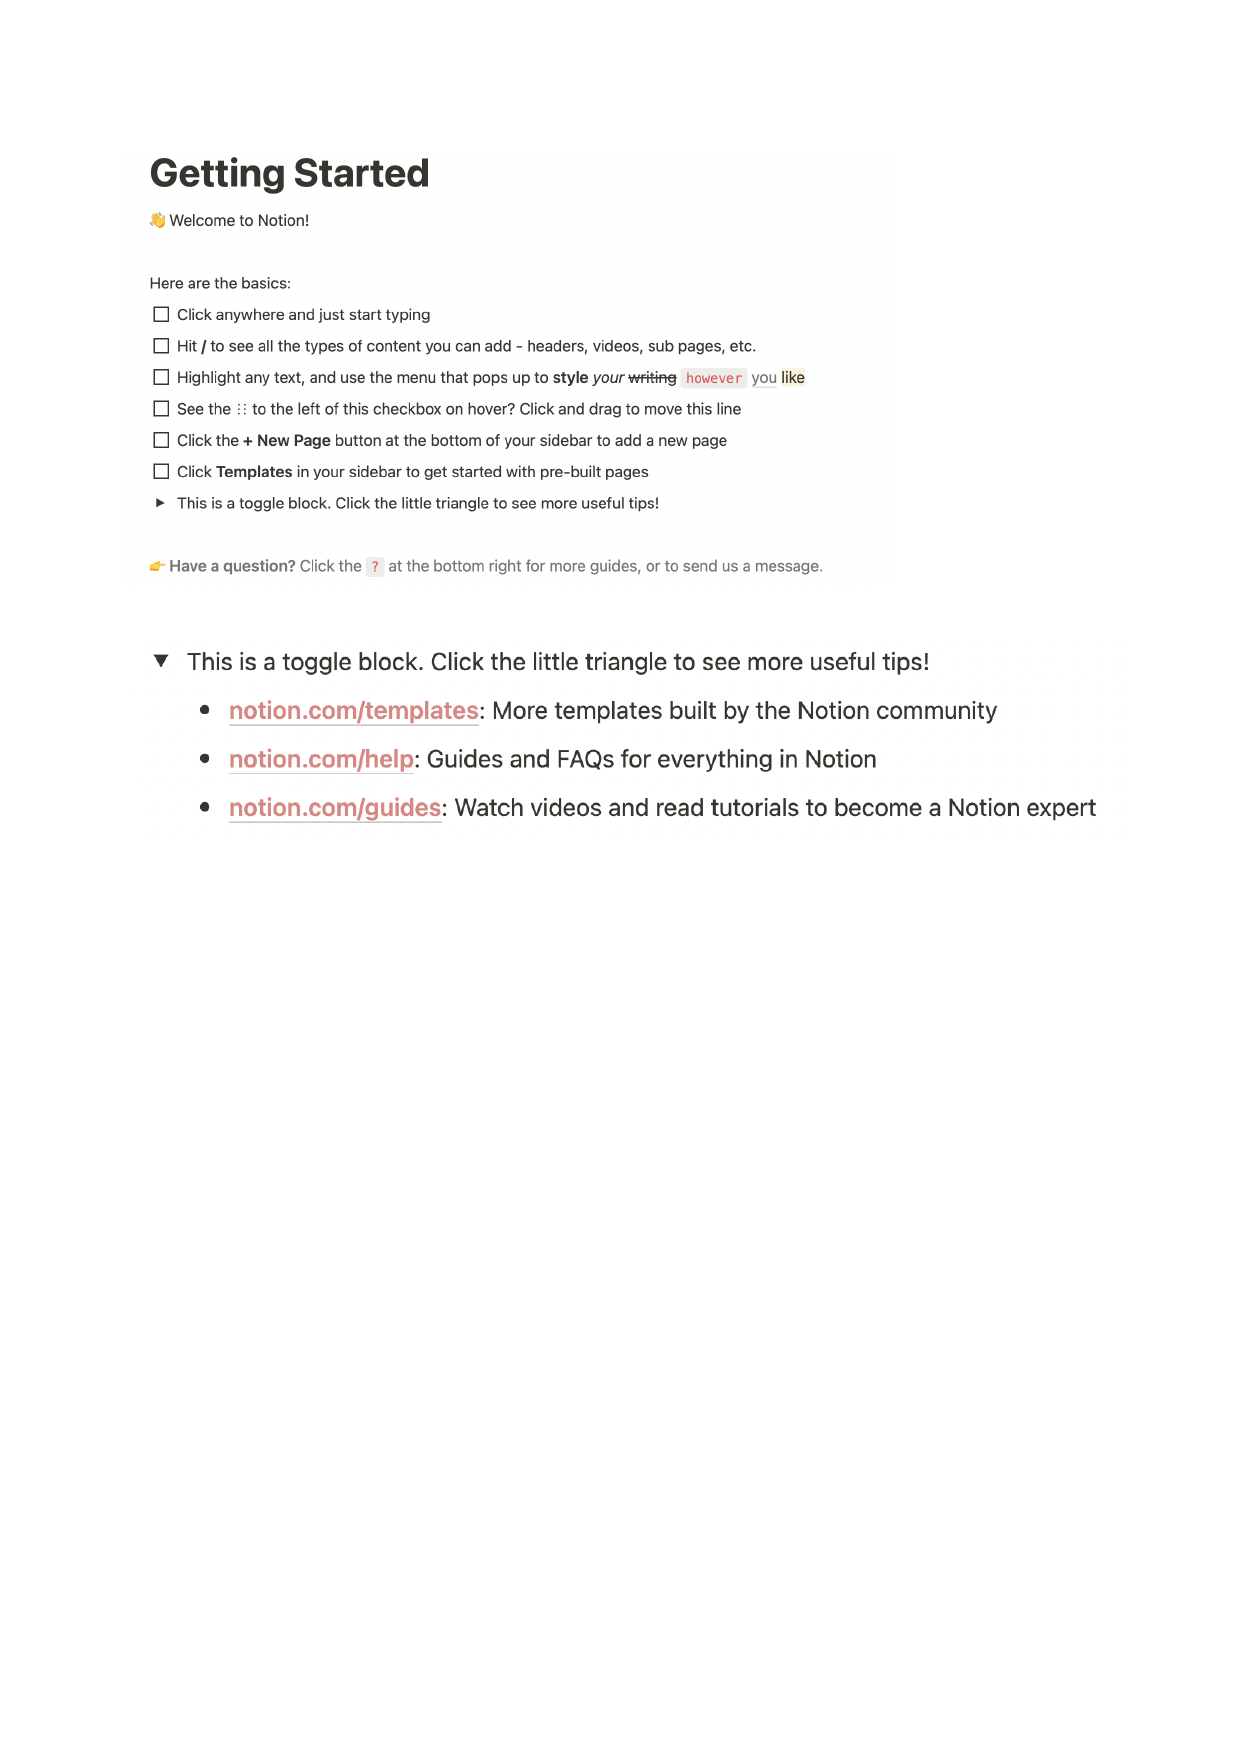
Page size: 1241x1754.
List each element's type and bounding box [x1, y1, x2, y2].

picture [120, 150, 894, 586]
picture [129, 638, 1134, 846]
